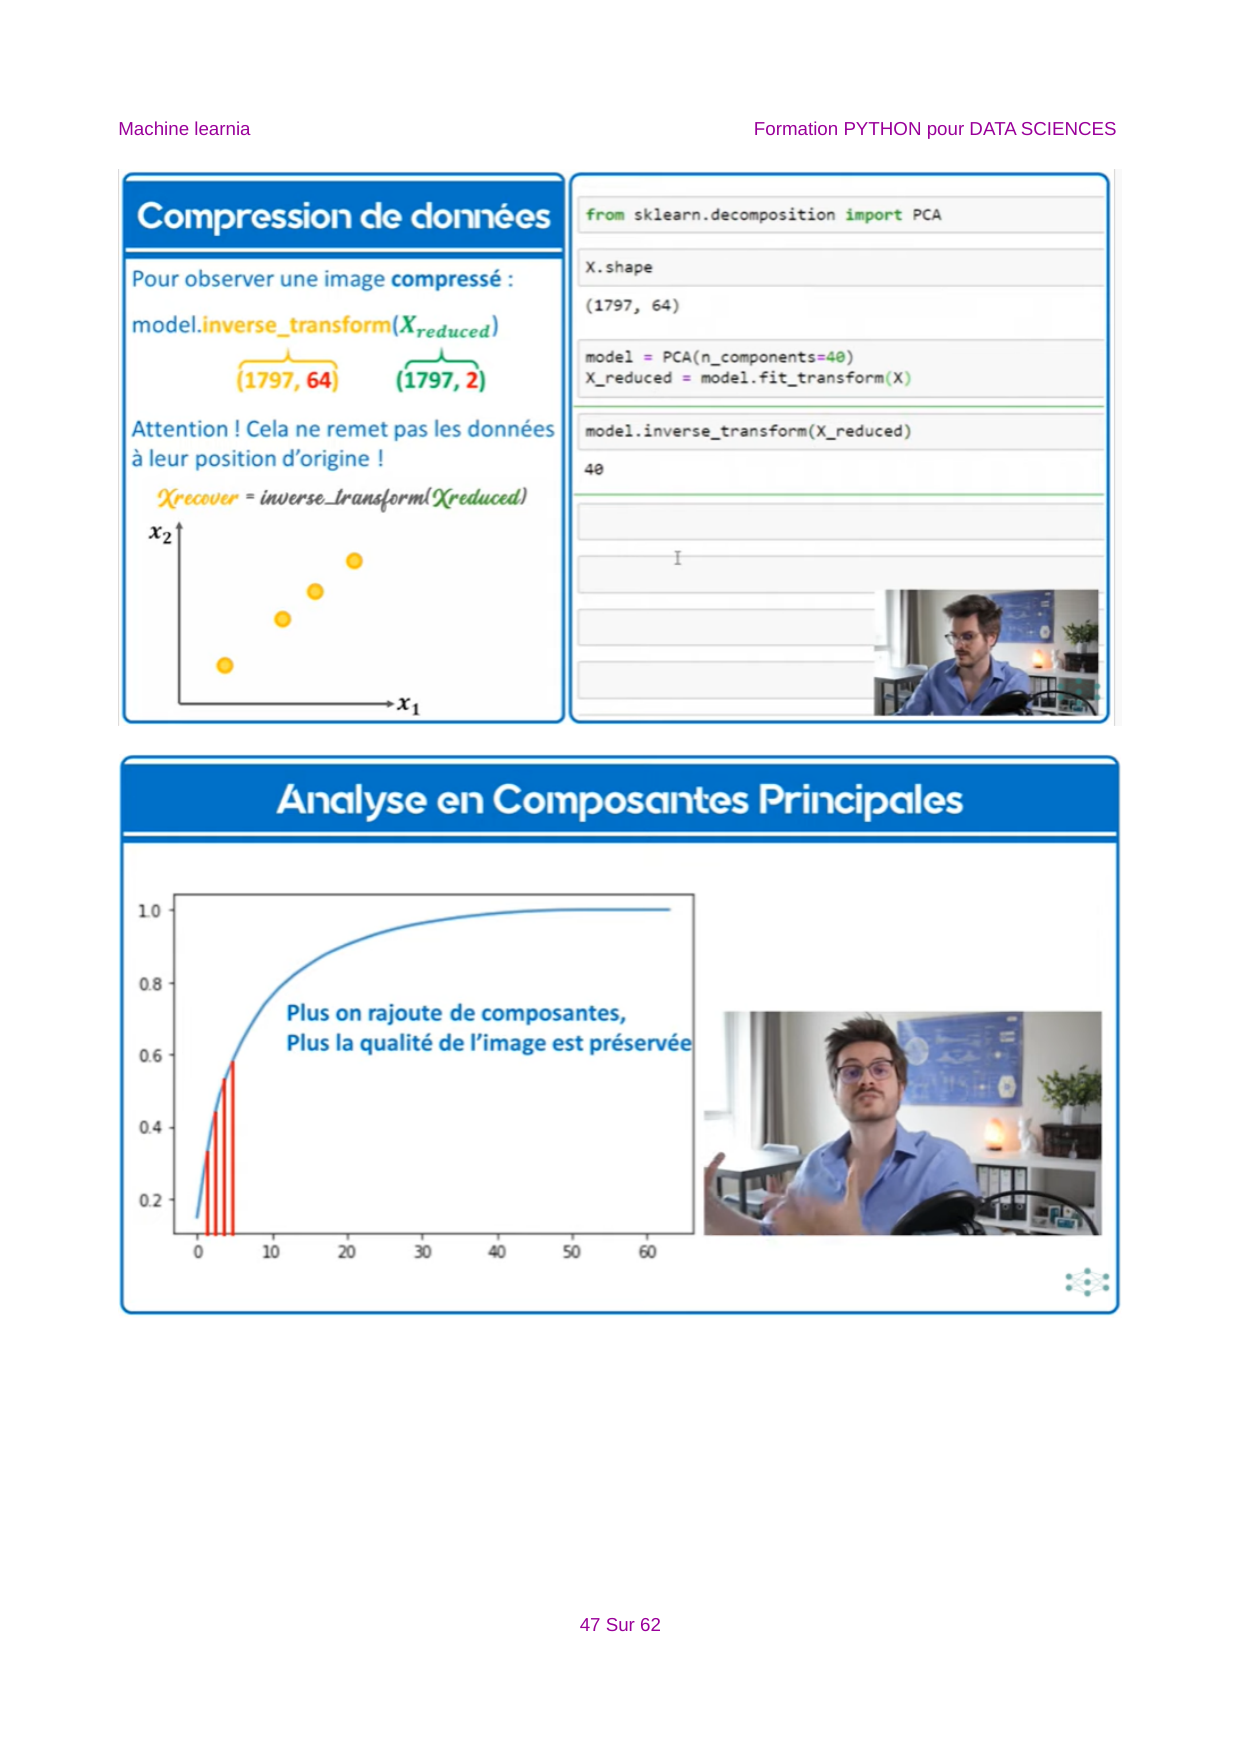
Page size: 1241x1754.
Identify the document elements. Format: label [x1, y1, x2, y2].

picture [118, 754, 1122, 1318]
picture [118, 169, 1122, 726]
